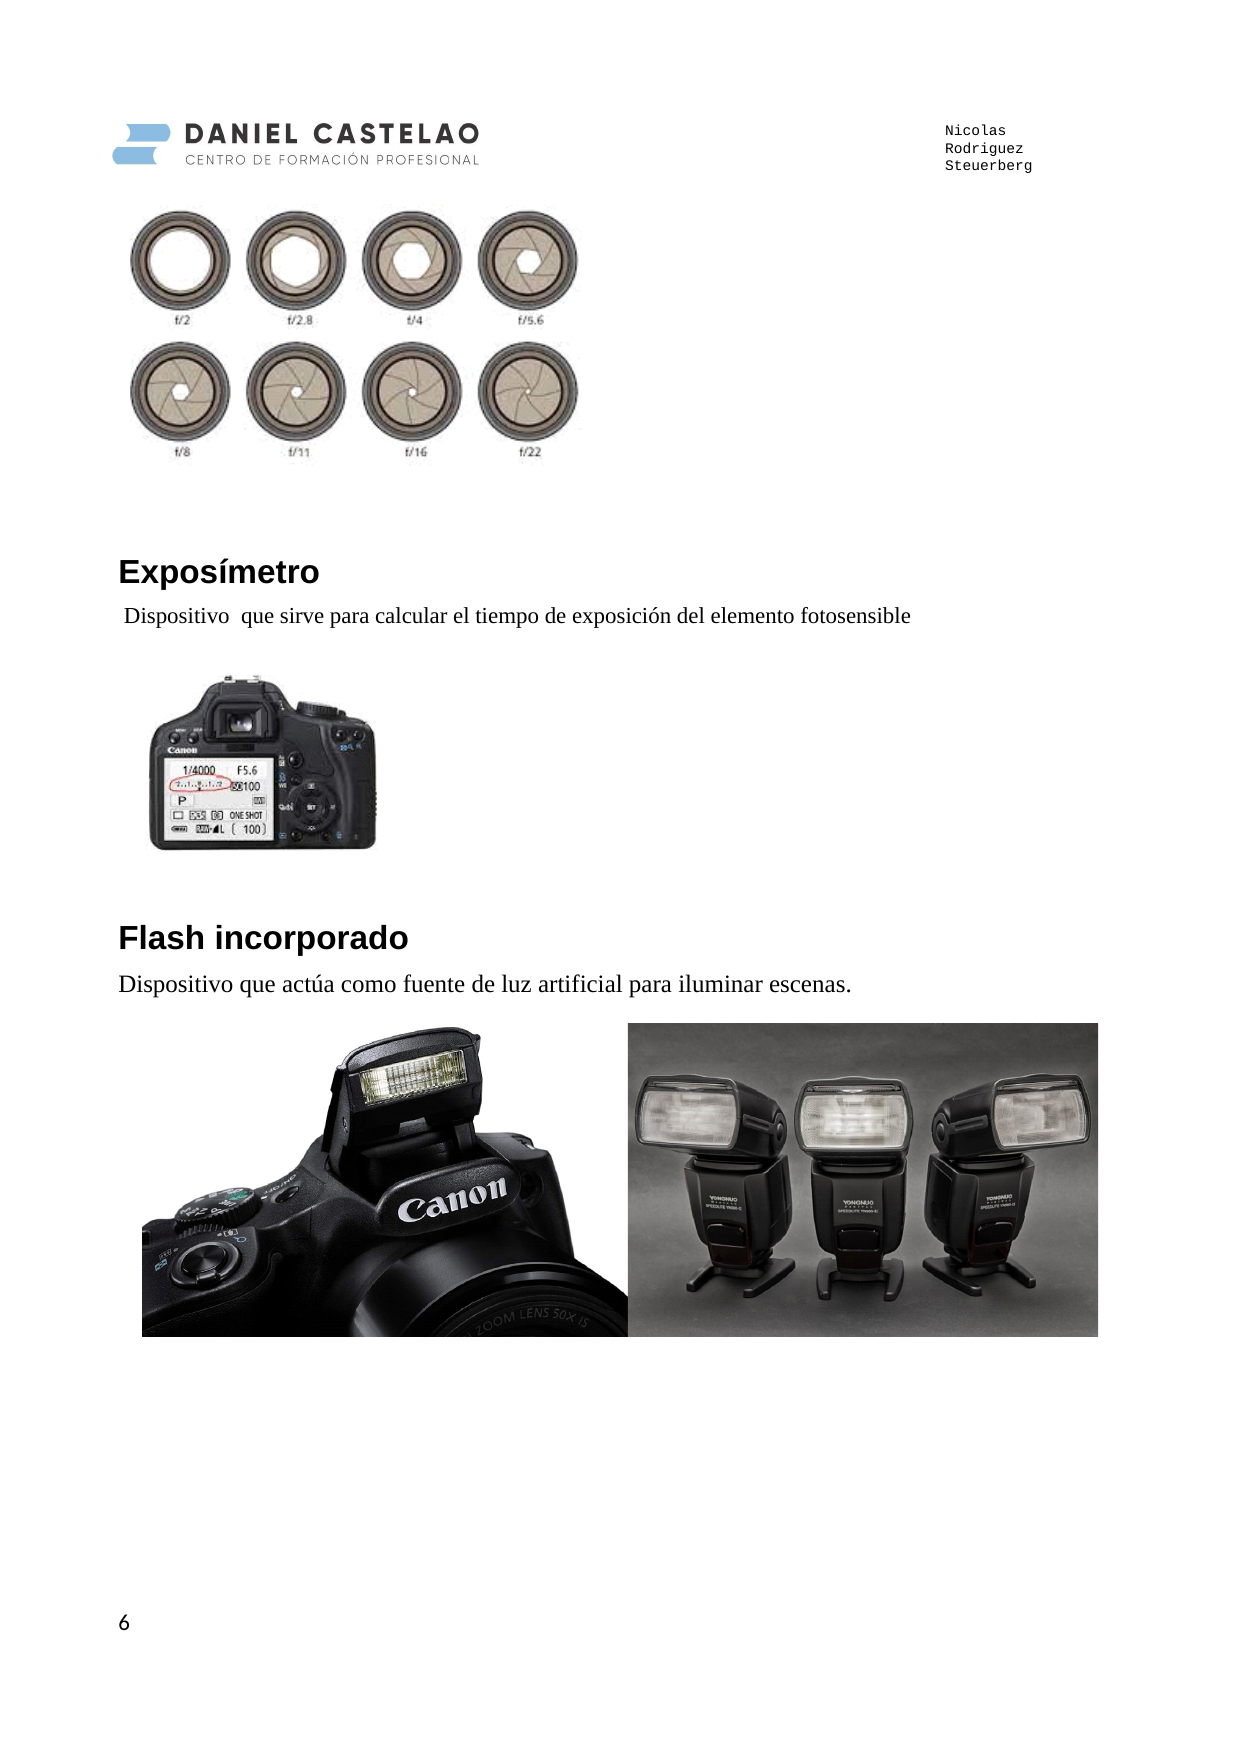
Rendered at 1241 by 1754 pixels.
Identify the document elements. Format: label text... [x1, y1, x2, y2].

subtitle Exposímetro [118, 552, 1122, 590]
text Dispositivo que actúa como fuente de luz artificial para iluminar escenas. [118, 969, 1122, 998]
picture [112, 118, 491, 170]
text Dispositivo que sirve para calcular el tiempo de exposición del elemento fotosensible [118, 603, 1122, 629]
subtitle Flash incorporado [118, 918, 1122, 957]
